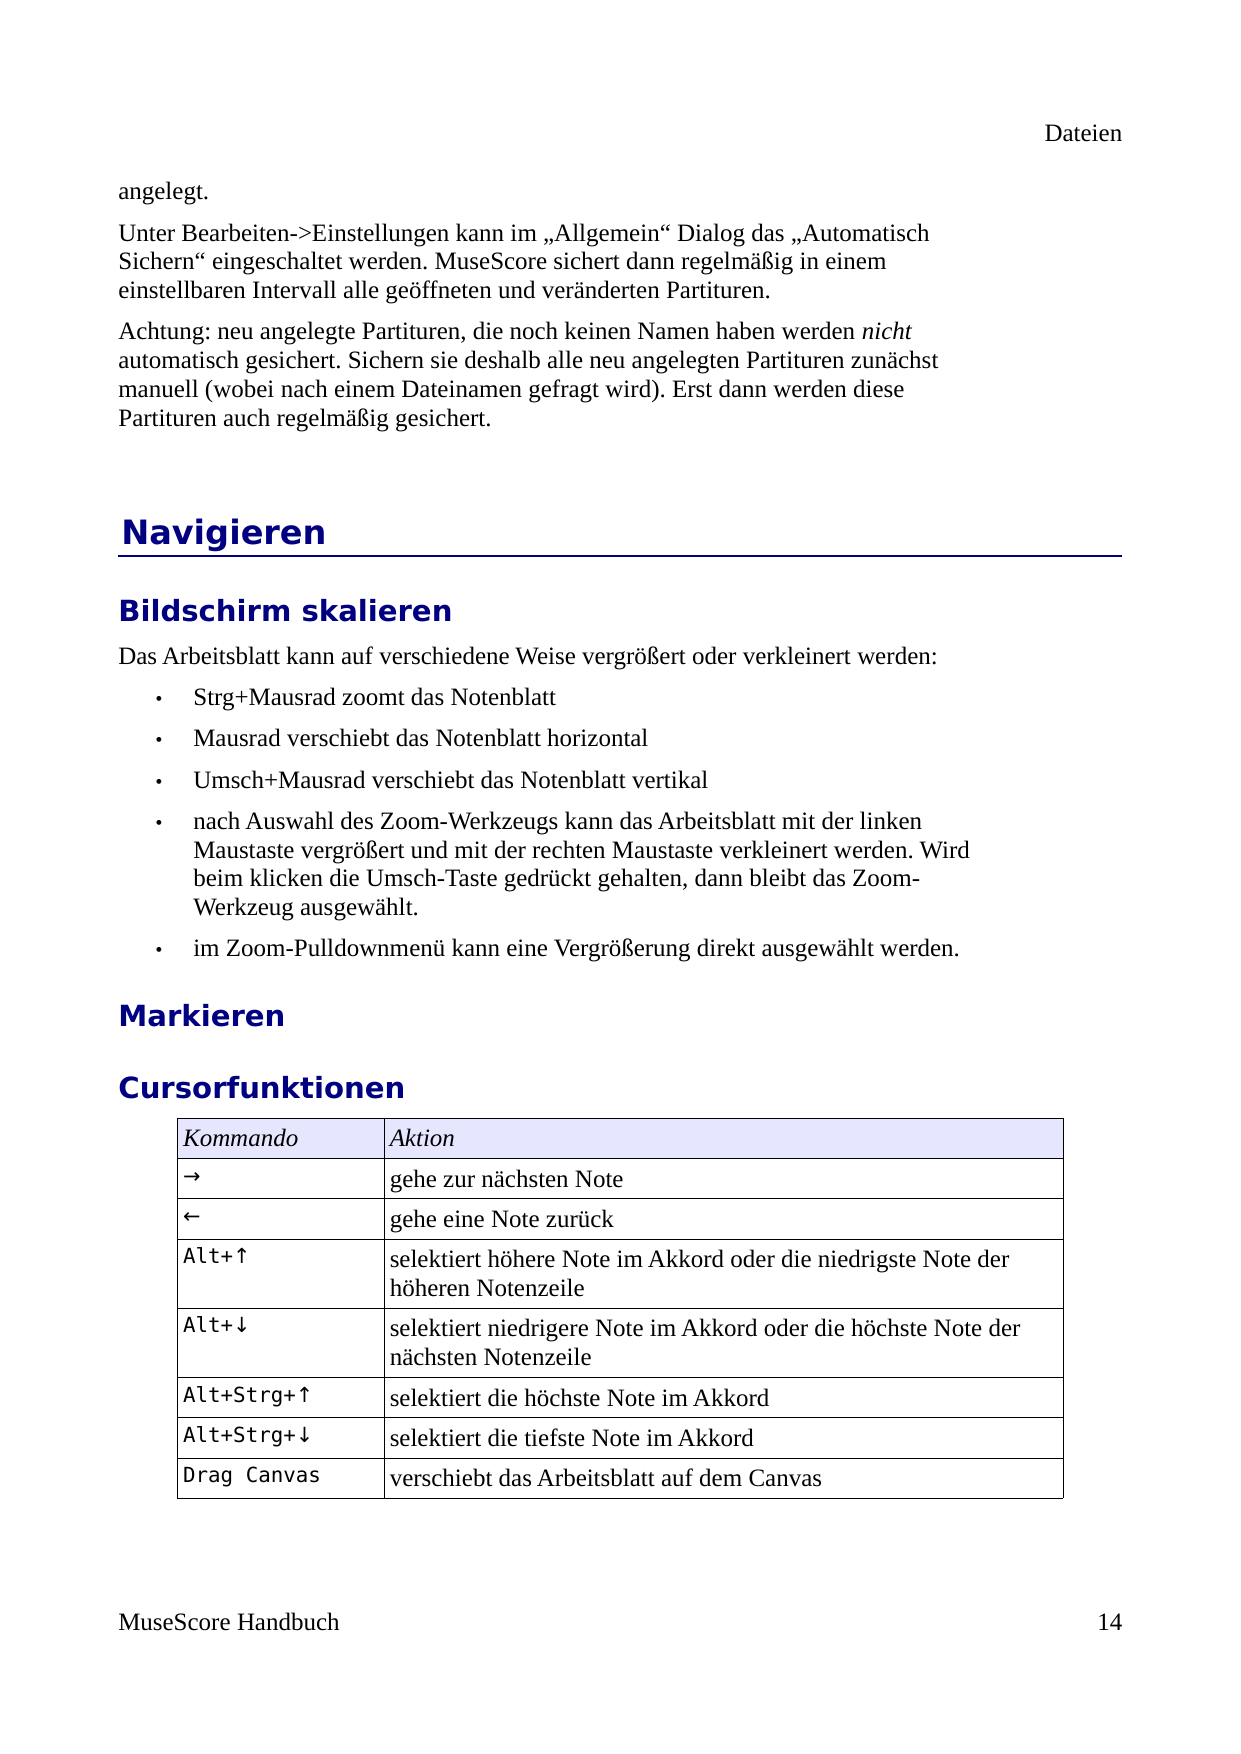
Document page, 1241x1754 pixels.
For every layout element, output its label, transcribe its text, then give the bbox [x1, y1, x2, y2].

table_cell selektiert die höchste Note im Akkord [385, 1378, 1063, 1417]
text Das Arbeitsblatt kann auf verschiedene Weise vergrößert oder verkleinert werden: [118, 641, 1004, 670]
table_cell gehe zur nächsten Note [385, 1159, 1063, 1198]
table_cell Alt+Strg+↑ [178, 1378, 384, 1417]
table_cell selektiert die tiefste Note im Akkord [385, 1418, 1063, 1457]
table_header Kommando [178, 1119, 384, 1158]
list Umsch+Mausrad verschiebt das Notenblatt vertikal [156, 765, 1004, 793]
text angelegt. [118, 176, 1004, 205]
text Achtung: neu angelegte Partituren, die noch keinen Namen haben werden nicht automatisch gesichert. Sichern sie deshalb alle neu angelegten Partituren zunächst manuell (wobei nach einem Dateinamen gefragt wird). Erst dann werden diese Partituren auch regelmäßig gesichert. [118, 316, 1004, 431]
list Mausrad verschiebt das Notenblatt horizontal [156, 723, 1004, 752]
table_cell Alt+Strg+↓ [178, 1418, 384, 1457]
subtitle Markieren [118, 1000, 1122, 1034]
list nach Auswahl des Zoom-Werkzeugs kann das Arbeitsblatt mit der linken Maustaste vergrößert und mit der rechten Maustaste verkleinert werden. Wird beim klicken die Umsch-Taste gedrückt gehalten, dann bleibt das Zoom-Werkzeug ausgewählt. [156, 806, 1004, 921]
table_header Aktion [385, 1119, 1063, 1158]
subtitle Navigieren [118, 510, 1122, 555]
text Unter Bearbeiten->Einstellungen kann im „Allgemein“ Dialog das „Automatisch Sichern“ eingeschaltet werden. MuseScore sichert dann regelmäßig in einem einstellbaren Intervall alle geöffneten und veränderten Partituren. [118, 218, 1004, 304]
table_cell Alt+↓ [178, 1309, 384, 1377]
subtitle Bildschirm skalieren [118, 594, 1122, 628]
list Strg+Mausrad zoomt das Notenblatt [156, 682, 1004, 711]
subtitle Cursorfunktionen [118, 1071, 1122, 1105]
table_cell ← [178, 1199, 384, 1239]
list im Zoom-Pulldownmenü kann eine Vergrößerung direkt ausgewählt werden. [156, 933, 1004, 962]
table_cell gehe eine Note zurück [385, 1199, 1063, 1239]
table_cell → [178, 1159, 384, 1198]
table_cell verschiebt das Arbeitsblatt auf dem Canvas [385, 1459, 1063, 1498]
table_cell selektiert höhere Note im Akkord oder die niedrigste Note der höheren Notenzeile [385, 1240, 1063, 1308]
table_cell selektiert niedrigere Note im Akkord oder die höchste Note der nächsten Notenzeile [385, 1309, 1063, 1377]
table_cell Alt+↑ [178, 1240, 384, 1308]
table_cell Drag Canvas [178, 1459, 384, 1498]
